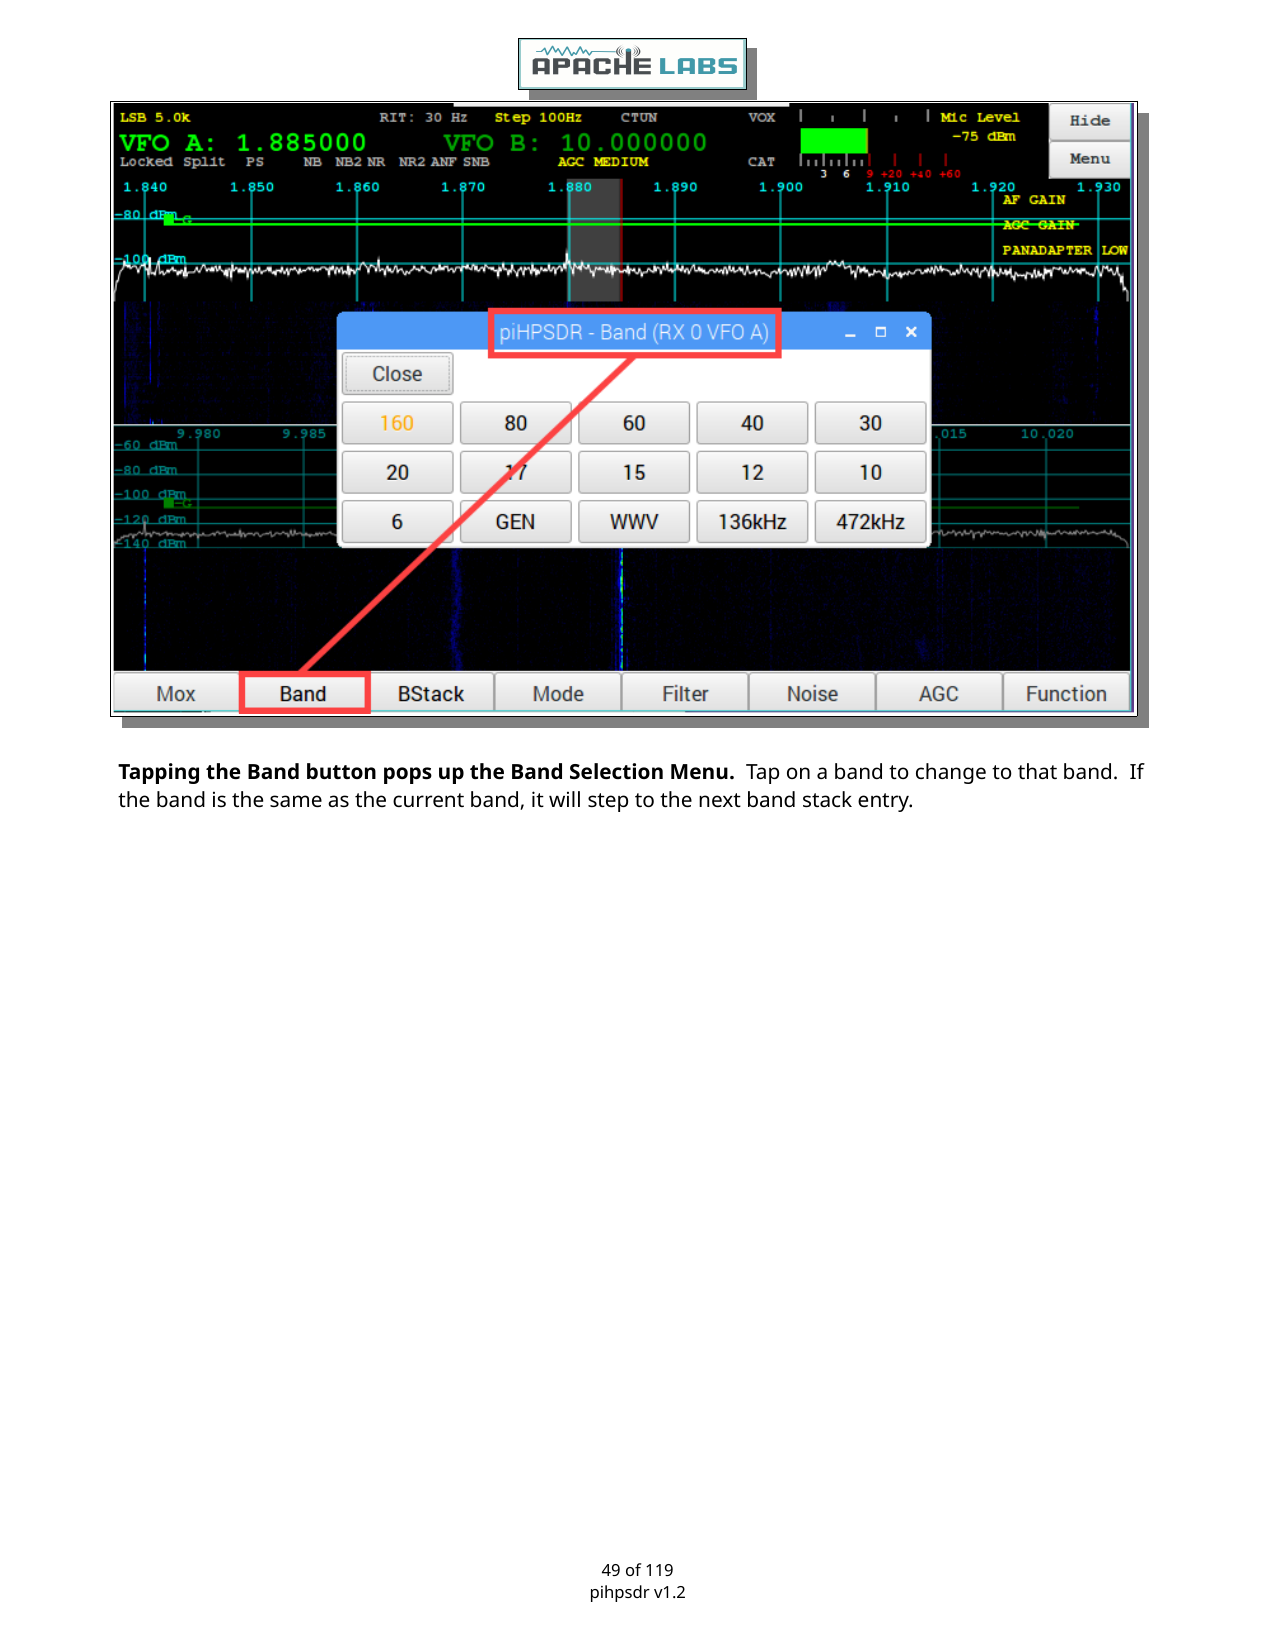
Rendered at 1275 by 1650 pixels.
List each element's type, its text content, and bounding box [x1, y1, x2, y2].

picture [521, 40, 744, 87]
list Tapping the Band button pops up the Band Selection Menu. Tap on a band to change to that band. If the band is the same as the current band, it will step to the next band stack entry. [118, 757, 1157, 814]
picture [113, 103, 1134, 714]
